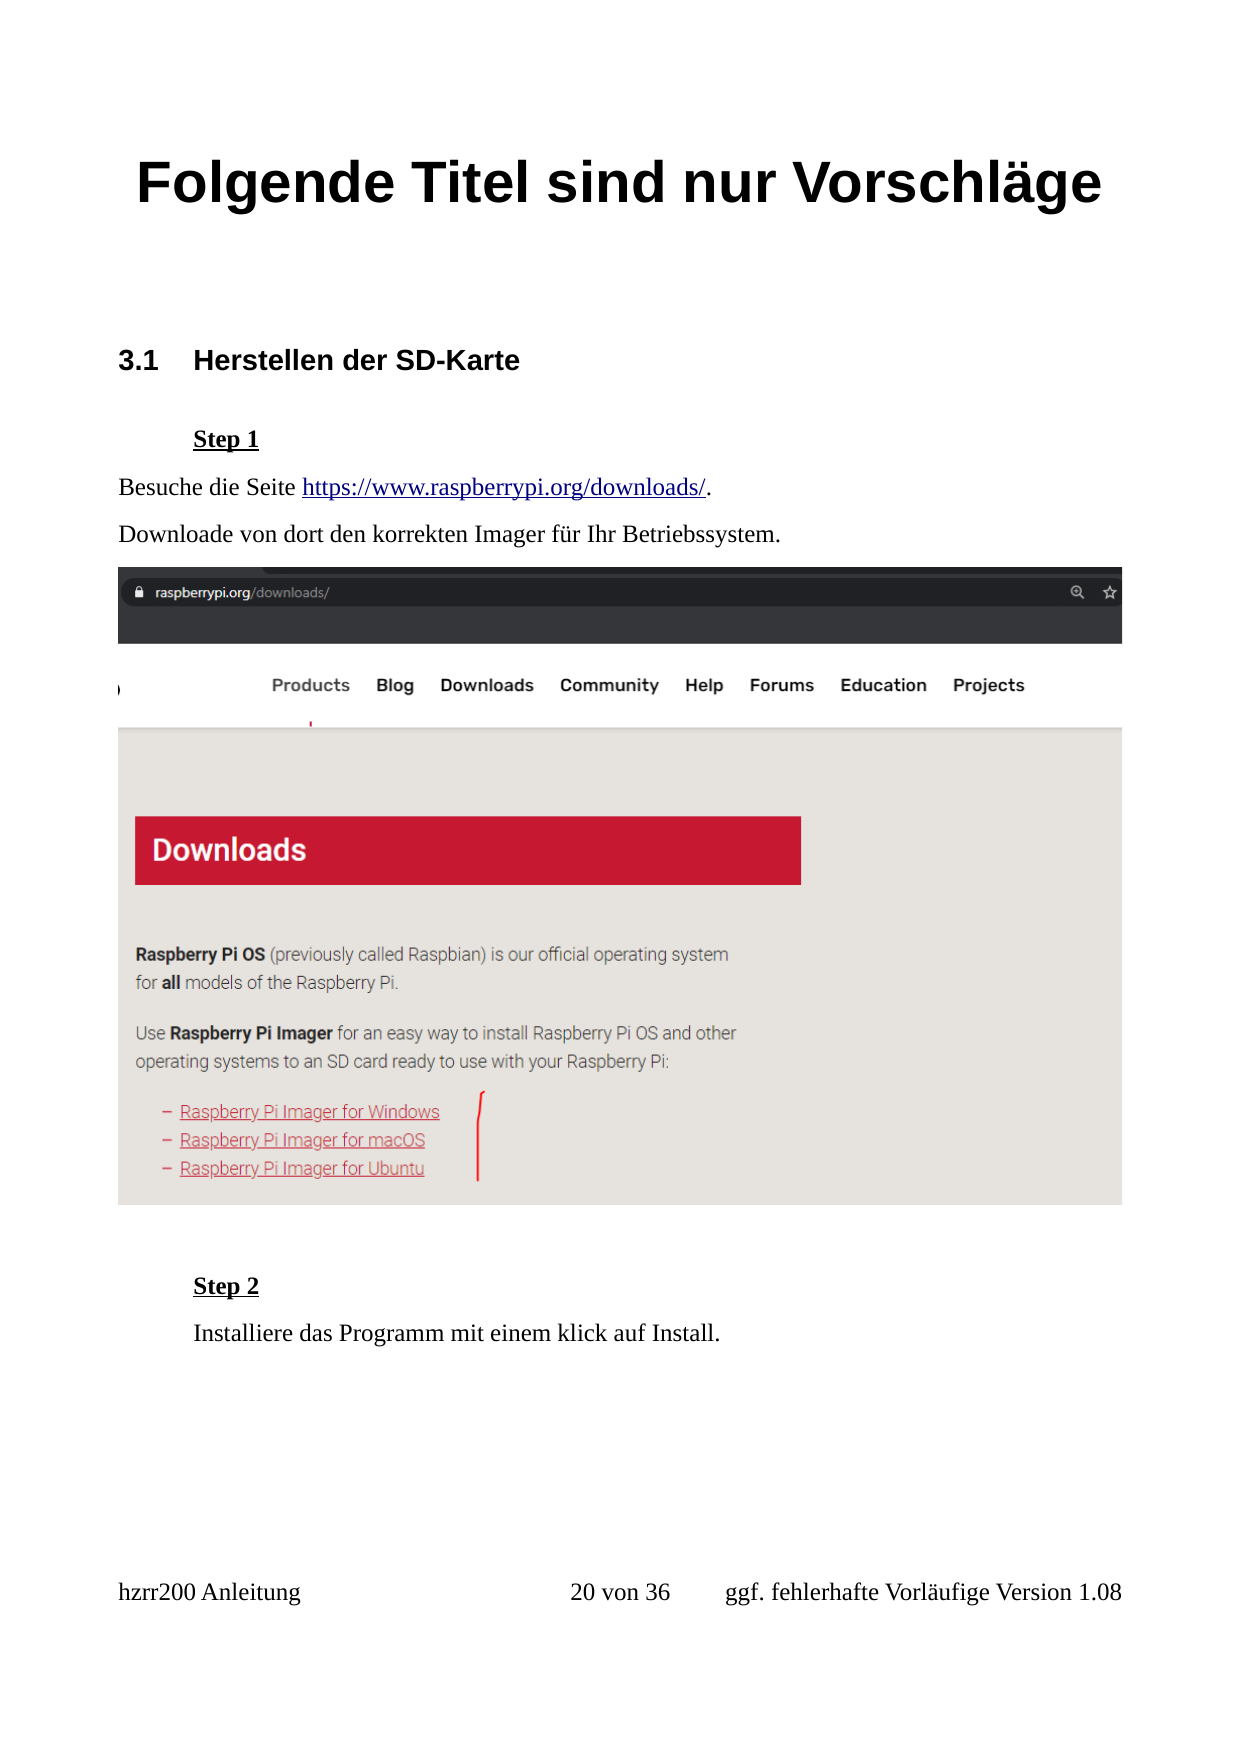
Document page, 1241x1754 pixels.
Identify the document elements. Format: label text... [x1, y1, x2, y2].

text Step 2 [118, 1271, 1122, 1299]
subtitle Herstellen der SD-Karte [118, 343, 1122, 377]
text Besuche die Seite https://www.raspberrypi.org/downloads/. [118, 472, 1122, 501]
text Installiere das Programm mit einem klick auf Install. [118, 1318, 1122, 1347]
title Folgende Titel sind nur Vorschläge [118, 148, 1122, 215]
text Downloade von dort den korrekten Imager für Ihr Betriebssystem. [118, 519, 1122, 548]
text Step 1 [118, 424, 1122, 453]
picture [118, 567, 1123, 1205]
